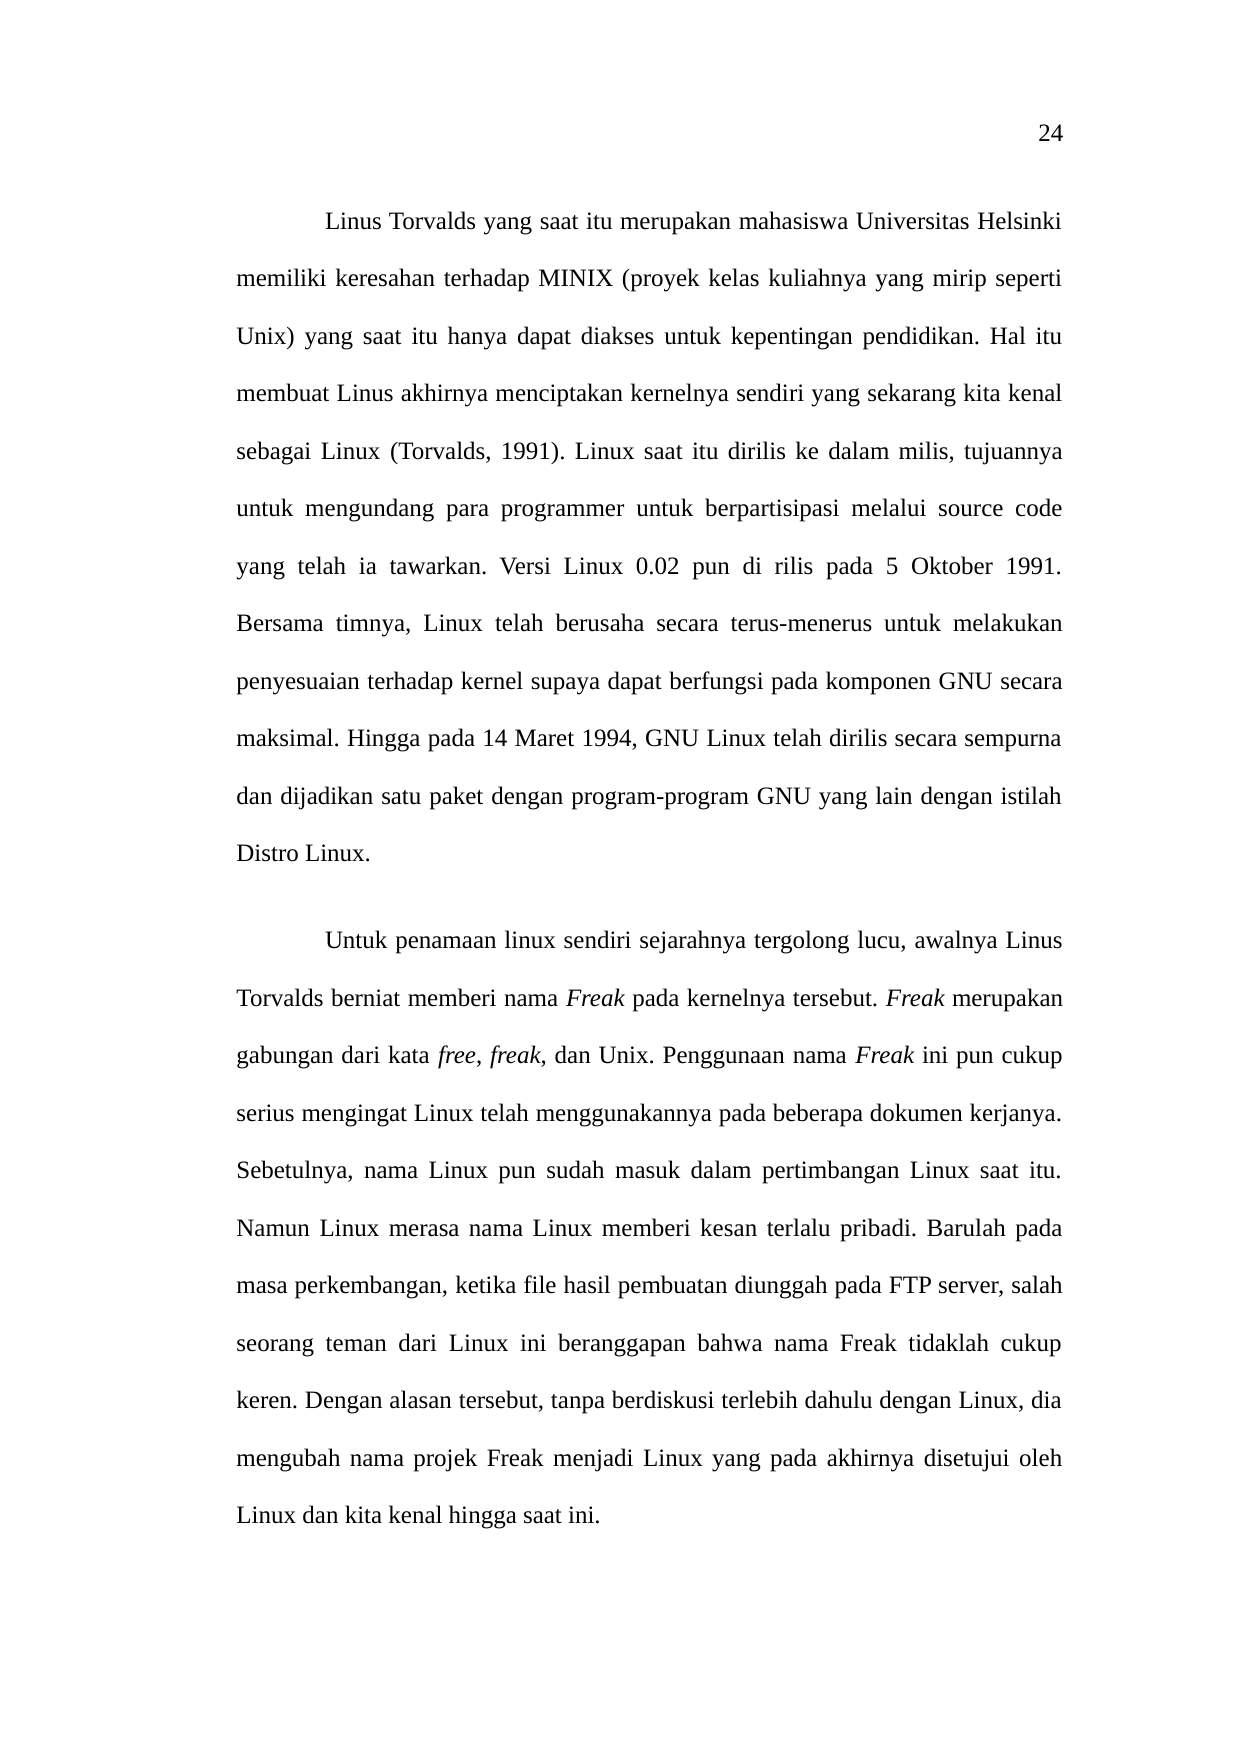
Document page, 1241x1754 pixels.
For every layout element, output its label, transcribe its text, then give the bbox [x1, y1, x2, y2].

text Linus Torvalds yang saat itu merupakan mahasiswa Universitas Helsinki memiliki keresahan terhadap MINIX (proyek kelas kuliahnya yang mirip seperti Unix) yang saat itu hanya dapat diakses untuk kepentingan pendidikan. Hal itu membuat Linus akhirnya menciptakan kernelnya sendiri yang sekarang kita kenal sebagai Linux (Torvalds, 1991)⁠. Linux saat itu dirilis ke dalam milis, tujuannya untuk mengundang para programmer untuk berpartisipasi melalui source code yang telah ia tawarkan. Versi Linux 0.02 pun di rilis pada 5 Oktober 1991. Bersama timnya, Linux telah berusaha secara terus-menerus untuk melakukan penyesuaian terhadap kernel supaya dapat berfungsi pada komponen GNU secara maksimal. Hingga pada 14 Maret 1994, GNU Linux telah dirilis secara sempurna dan dijadikan satu paket dengan program-program GNU yang lain dengan istilah Distro Linux. [236, 206, 1063, 867]
text Untuk penamaan linux sendiri sejarahnya tergolong lucu, awalnya Linus Torvalds berniat memberi nama Freak pada kernelnya tersebut. Freak merupakan gabungan dari kata free, freak, dan Unix. Penggunaan nama Freak ini pun cukup serius mengingat Linux telah menggunakannya pada beberapa dokumen kerjanya. Sebetulnya, nama Linux pun sudah masuk dalam pertimbangan Linux saat itu. Namun Linux merasa nama Linux memberi kesan terlalu pribadi. Barulah pada masa perkembangan, ketika file hasil pembuatan diunggah pada FTP server, salah seorang teman dari Linux ini beranggapan bahwa nama Freak tidaklah cukup keren. Dengan alasan tersebut, tanpa berdiskusi terlebih dahulu dengan Linux, dia mengubah nama projek Freak menjadi Linux yang pada akhirnya disetujui oleh Linux dan kita kenal hingga saat ini. [236, 925, 1063, 1529]
